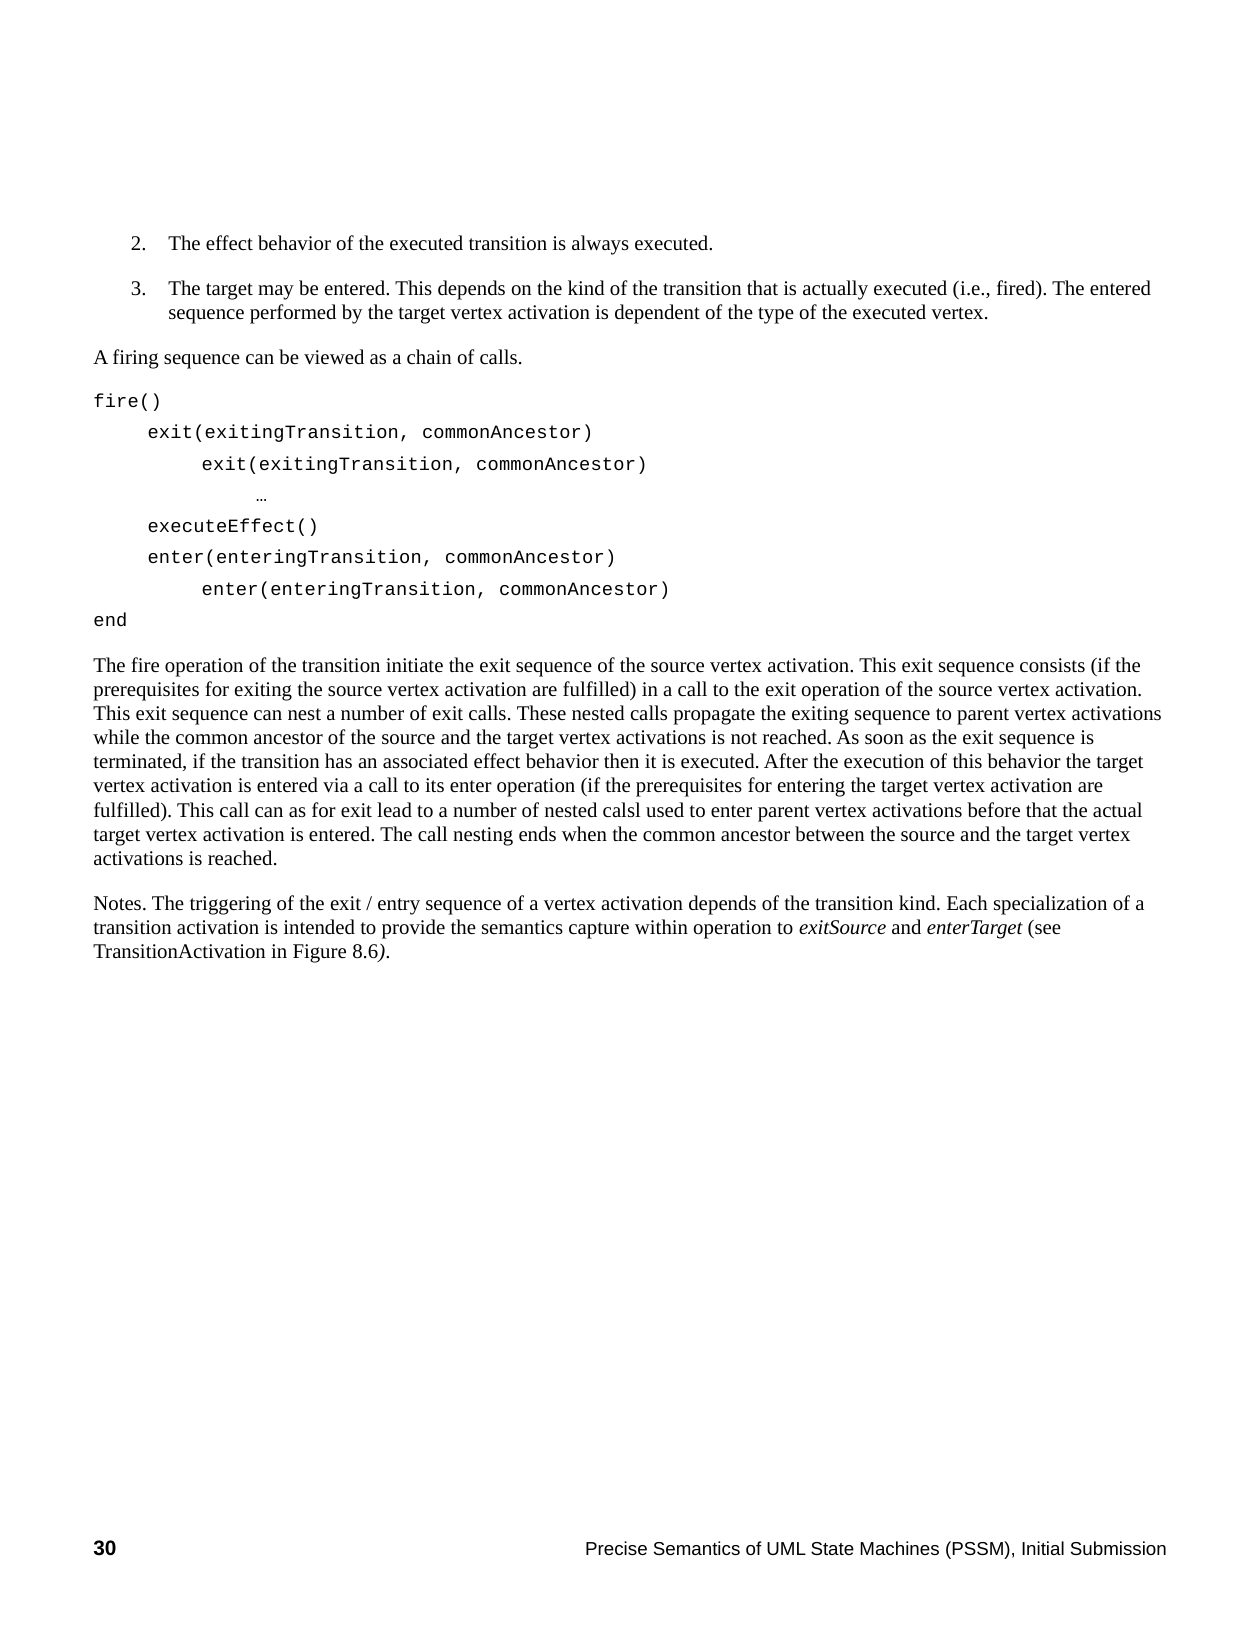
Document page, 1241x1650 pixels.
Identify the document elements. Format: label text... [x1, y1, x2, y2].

text enter(enteringTransition, commonAncestor) [93, 578, 1164, 601]
text executeEffect() [93, 515, 1164, 538]
text end [93, 609, 1164, 632]
text fire() [93, 390, 1164, 413]
list The target may be entered. This depends on the kind of the transition that is actually executed (i.e., fired). The entered sequence performed by the target vertex activation is dependent of the type of the executed vertex. [131, 276, 1164, 324]
text A firing sequence can be viewed as a chain of calls. [93, 345, 1164, 369]
text enter(enteringTransition, commonAncestor) [93, 547, 1164, 569]
list The effect behavior of the executed transition is always executed. [131, 231, 1164, 255]
text The fire operation of the transition initiate the exit sequence of the source vertex activation. This exit sequence consists (if the prerequisites for exiting the source vertex activation are fulfilled) in a call to the exit operation of the source vertex activation. This exit sequence can nest a number of exit calls. These nested calls propagate the exiting sequence to parent vertex activations while the common ancestor of the source and the target vertex activations is not reached. As soon as the exit sequence is terminated, if the transition has an associated effect behavior then it is executed. After the execution of this behavior the target vertex activation is entered via a call to its enter operation (if the prerequisites for entering the target vertex activation are fulfilled). This call can as for exit lead to a number of nested calsl used to enter parent vertex activations before that the actual target vertex activation is entered. The call nesting ends when the common ancestor between the source and the target vertex activations is reached. [93, 653, 1164, 870]
text exit(exitingTransition, commonAncestor) [93, 422, 1164, 444]
text … [93, 484, 1164, 507]
text Notes. The triggering of the exit / entry sequence of a vertex activation depends of the transition kind. Each specialization of a transition activation is intended to provide the semantics capture within operation to exitSource and enterTarget (see TransitionActivation in Figure 8.6). [93, 891, 1164, 963]
text exit(exitingTransition, commonAncestor) [93, 453, 1164, 476]
